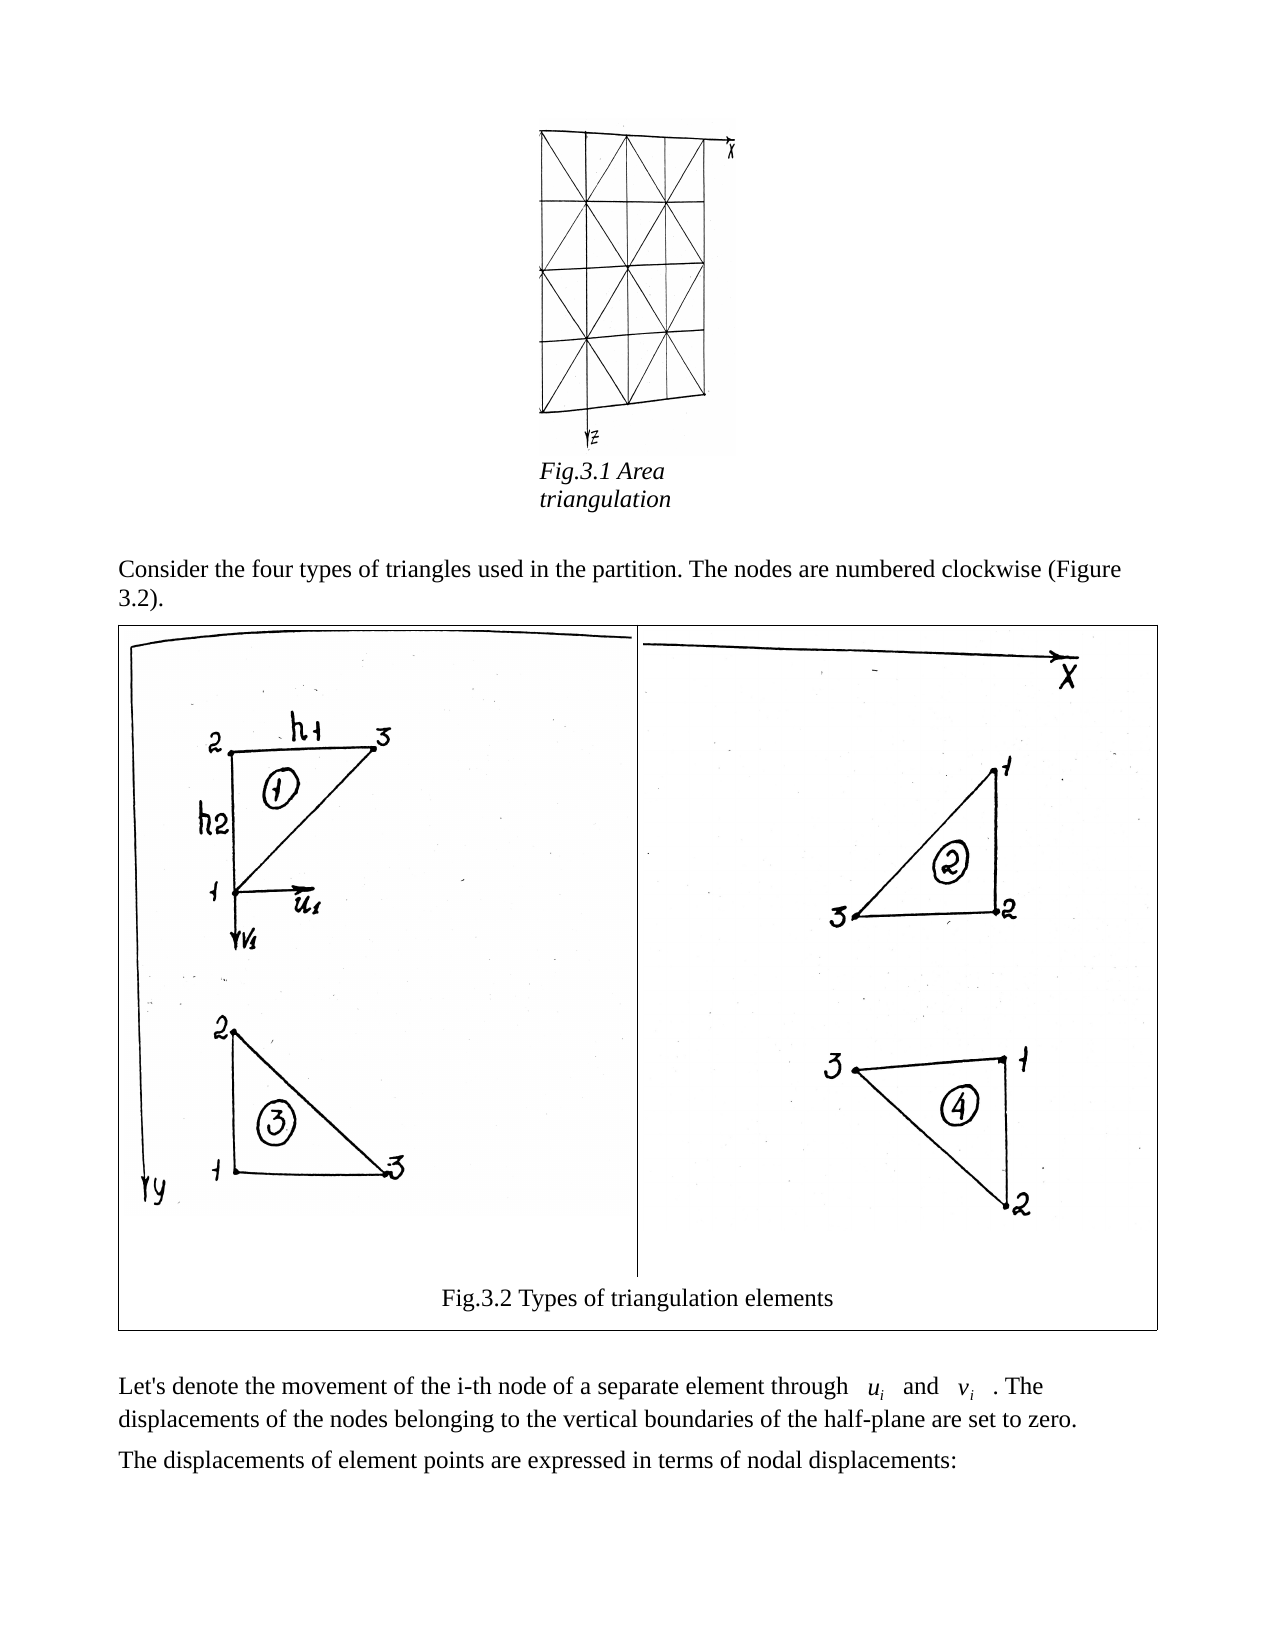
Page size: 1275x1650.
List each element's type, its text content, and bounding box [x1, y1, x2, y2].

text The displacements of element points are expressed in terms of nodal displacements: [118, 1445, 1157, 1474]
picture [643, 630, 1152, 1231]
text Let's denote the movement of the i-th node of a separate element throughand. The displacements of the nodes belonging to the vertical boundaries of the half-plane are set to zero. [118, 1371, 1157, 1433]
picture [539, 118, 736, 456]
picture [123, 630, 632, 1216]
table_cell Fig.3.2 Types of triangulation elements [119, 1277, 1157, 1330]
text Fig.3.1 Area triangulation [539, 456, 736, 513]
table_header [119, 626, 637, 1277]
text Consider the four types of triangles used in the partition. The nodes are numbered clockwise (Figure 3.2). [118, 554, 1157, 612]
table_header [638, 626, 1157, 1277]
